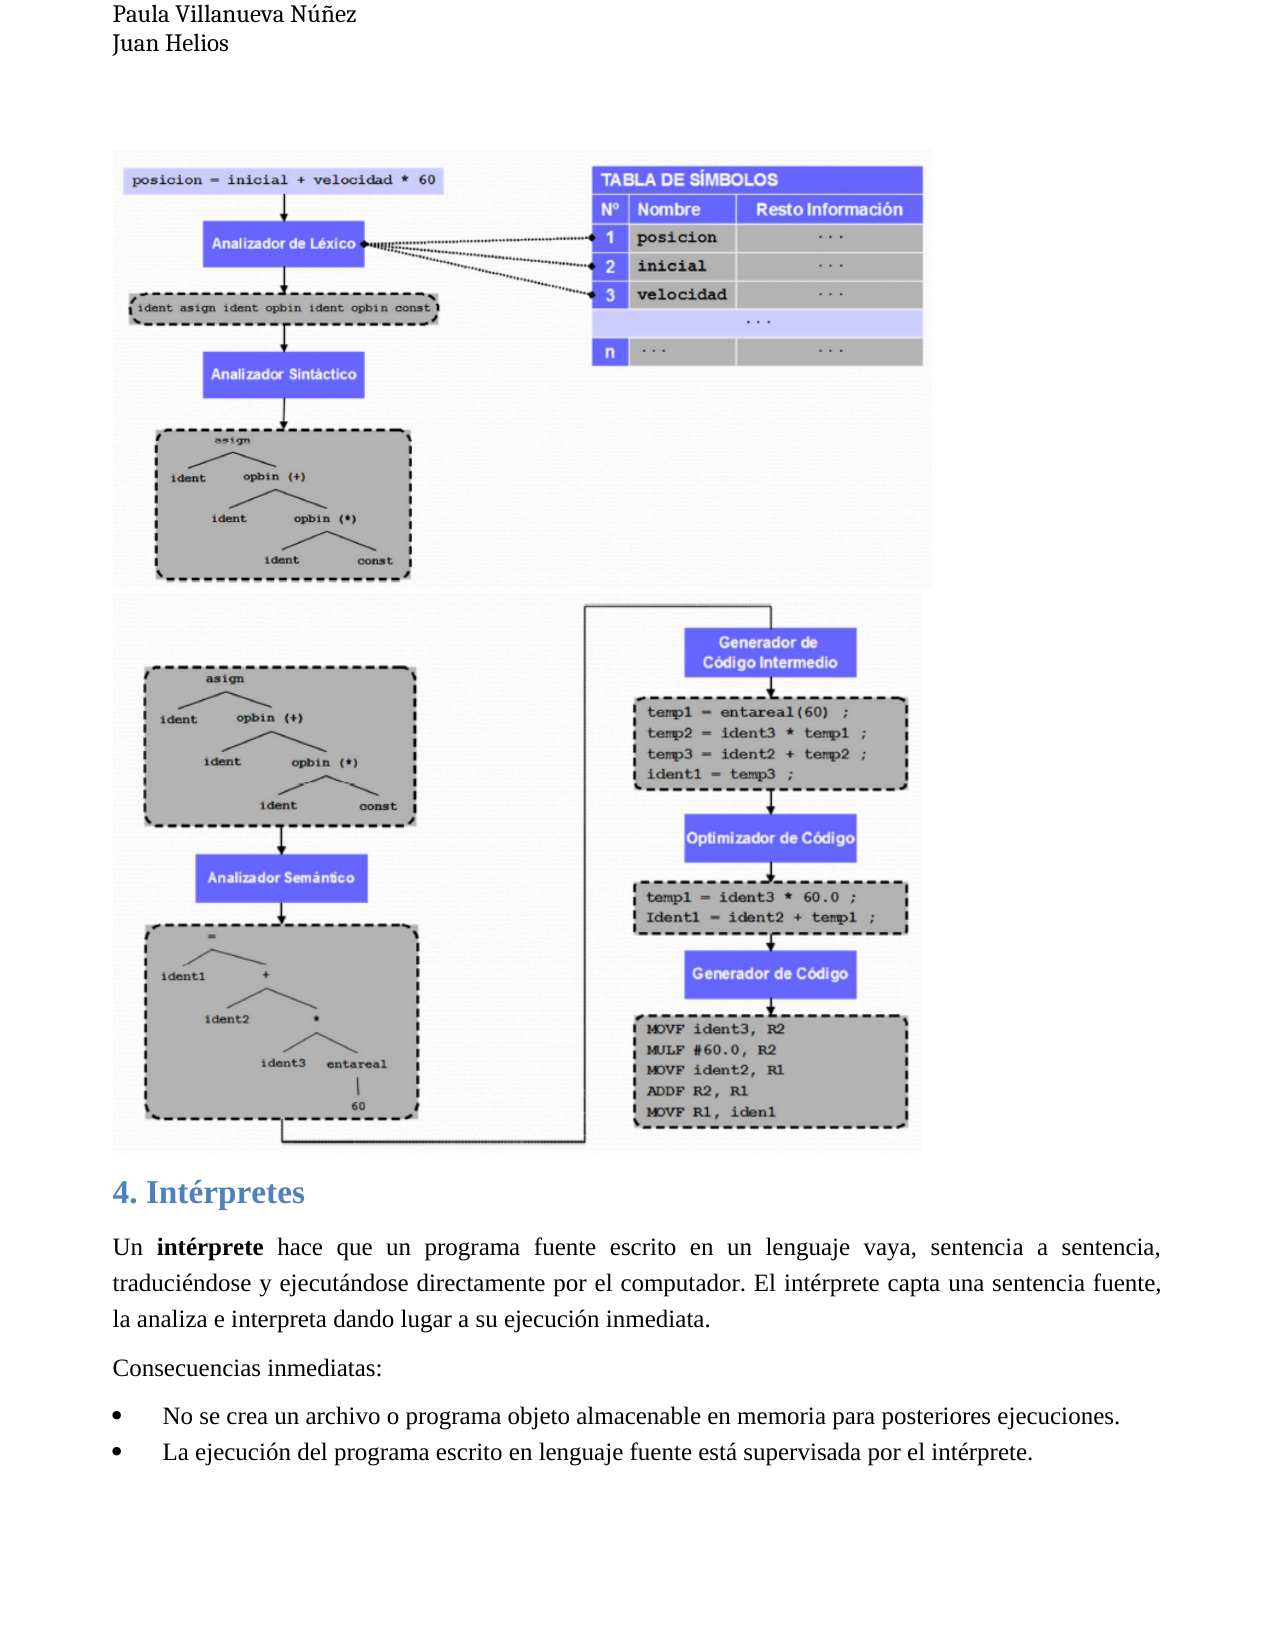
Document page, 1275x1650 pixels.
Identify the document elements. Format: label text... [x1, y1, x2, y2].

list La ejecución del programa escrito en lenguaje fuente está supervisada por el intérprete. [112, 1437, 1162, 1466]
picture [112, 150, 932, 588]
list No se crea un archivo o programa objeto almacenable en memoria para posteriores ejecuciones. [112, 1401, 1162, 1430]
text Consecuencias inmediatas: [112, 1353, 1162, 1382]
text Un intérprete hace que un programa fuente escrito en un lenguaje vaya, sentencia a sentencia, traduciéndose y ejecutándose directamente por el computador. El intérprete capta una sentencia fuente, la analiza e interpreta dando lugar a su ejecución inmediata. [112, 1232, 1162, 1333]
picture [112, 594, 923, 1153]
subtitle 4. Intérpretes [112, 1172, 1162, 1210]
